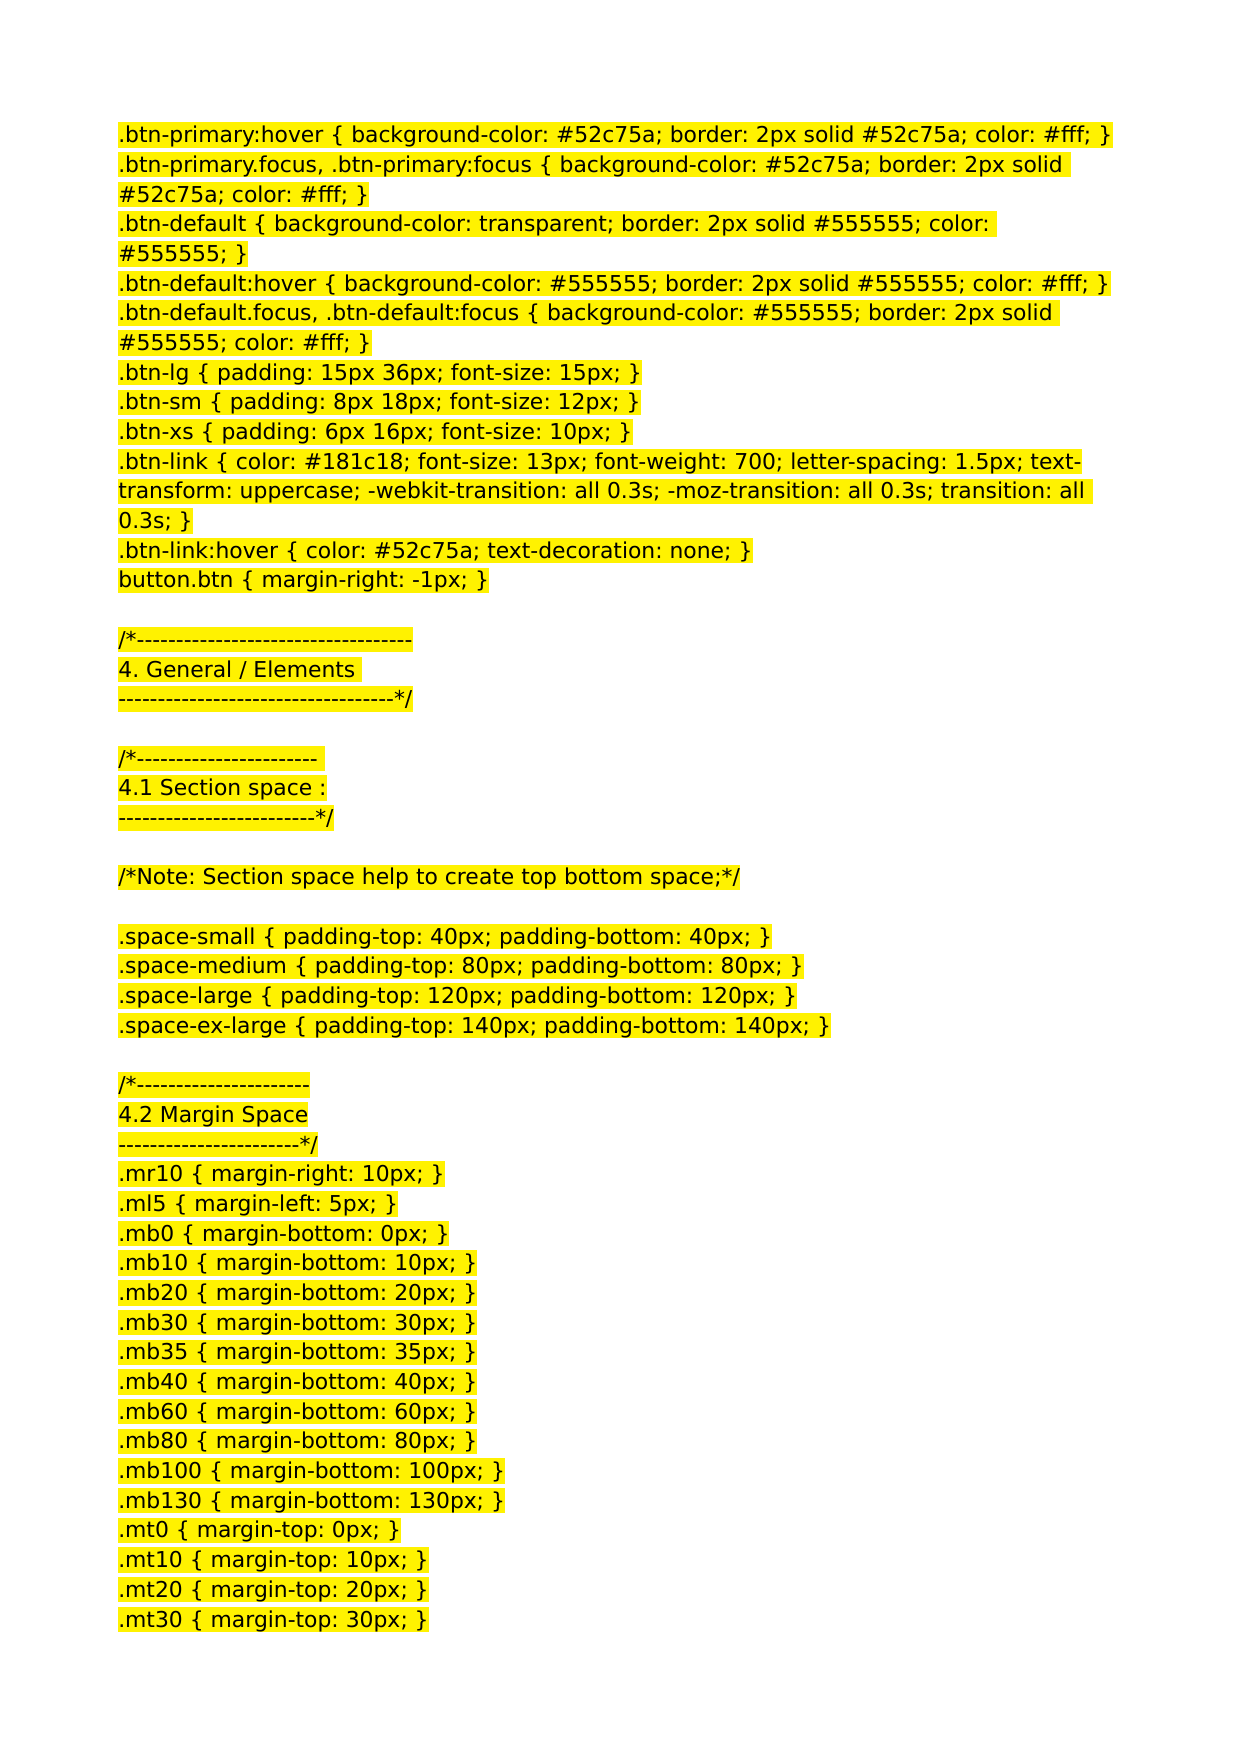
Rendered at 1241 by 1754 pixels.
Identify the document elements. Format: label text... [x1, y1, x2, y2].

text .btn-primary:hover { background-color: #52c75a; border: 2px solid #52c75a; color: #fff; } [118, 118, 1122, 148]
text .btn-lg { padding: 15px 36px; font-size: 15px; } [118, 356, 1122, 385]
text .btn-sm { padding: 8px 18px; font-size: 12px; } [118, 385, 1122, 415]
text /*---------------------- [118, 1068, 1122, 1098]
text .mb100 { margin-bottom: 100px; } [118, 1454, 1122, 1484]
text .mb130 { margin-bottom: 130px; } [118, 1484, 1122, 1513]
text -------------------------*/ [118, 801, 1122, 831]
text /*Note: Section space help to create top bottom space;*/ [118, 860, 1122, 890]
text .btn-primary.focus, .btn-primary:focus { background-color: #52c75a; border: 2px solid #52c75a; color: #fff; } [118, 148, 1122, 207]
text .mr10 { margin-right: 10px; } [118, 1157, 1122, 1187]
text .mt0 { margin-top: 0px; } [118, 1513, 1122, 1543]
text .ml5 { margin-left: 5px; } [118, 1187, 1122, 1217]
text .btn-link:hover { color: #52c75a; text-decoration: none; } [118, 534, 1122, 563]
text .btn-default:hover { background-color: #555555; border: 2px solid #555555; color: #fff; } [118, 267, 1122, 296]
text 4. General / Elements [118, 652, 1122, 682]
text .space-medium { padding-top: 80px; padding-bottom: 80px; } [118, 949, 1122, 979]
text .space-large { padding-top: 120px; padding-bottom: 120px; } [118, 979, 1122, 1009]
text .mb20 { margin-bottom: 20px; } [118, 1276, 1122, 1306]
text 4.1 Section space : [118, 771, 1122, 801]
text -----------------------------------*/ [118, 682, 1122, 712]
text .btn-default.focus, .btn-default:focus { background-color: #555555; border: 2px solid #555555; color: #fff; } [118, 296, 1122, 356]
text 4.2 Margin Space [118, 1098, 1122, 1127]
text button.btn { margin-right: -1px; } [118, 563, 1122, 593]
text .btn-default { background-color: transparent; border: 2px solid #555555; color: #555555; } [118, 207, 1122, 267]
text .mt30 { margin-top: 30px; } [118, 1602, 1122, 1632]
text /*----------------------- [118, 742, 1122, 771]
text .space-ex-large { padding-top: 140px; padding-bottom: 140px; } [118, 1009, 1122, 1038]
text .mt10 { margin-top: 10px; } [118, 1543, 1122, 1573]
text .mb10 { margin-bottom: 10px; } [118, 1246, 1122, 1276]
text .mt20 { margin-top: 20px; } [118, 1573, 1122, 1602]
text .mb35 { margin-bottom: 35px; } [118, 1335, 1122, 1365]
text .btn-xs { padding: 6px 16px; font-size: 10px; } [118, 415, 1122, 445]
text .btn-link { color: #181c18; font-size: 13px; font-weight: 700; letter-spacing: 1.5px; text-transform: uppercase; -webkit-transition: all 0.3s; -moz-transition: all 0.3s; transition: all 0.3s; } [118, 445, 1122, 534]
text /*----------------------------------- [118, 623, 1122, 652]
text -----------------------*/ [118, 1127, 1122, 1157]
text .space-small { padding-top: 40px; padding-bottom: 40px; } [118, 920, 1122, 949]
text .mb30 { margin-bottom: 30px; } [118, 1306, 1122, 1335]
text .mb40 { margin-bottom: 40px; } [118, 1365, 1122, 1395]
text .mb60 { margin-bottom: 60px; } [118, 1395, 1122, 1424]
text .mb0 { margin-bottom: 0px; } [118, 1217, 1122, 1246]
text .mb80 { margin-bottom: 80px; } [118, 1424, 1122, 1454]
